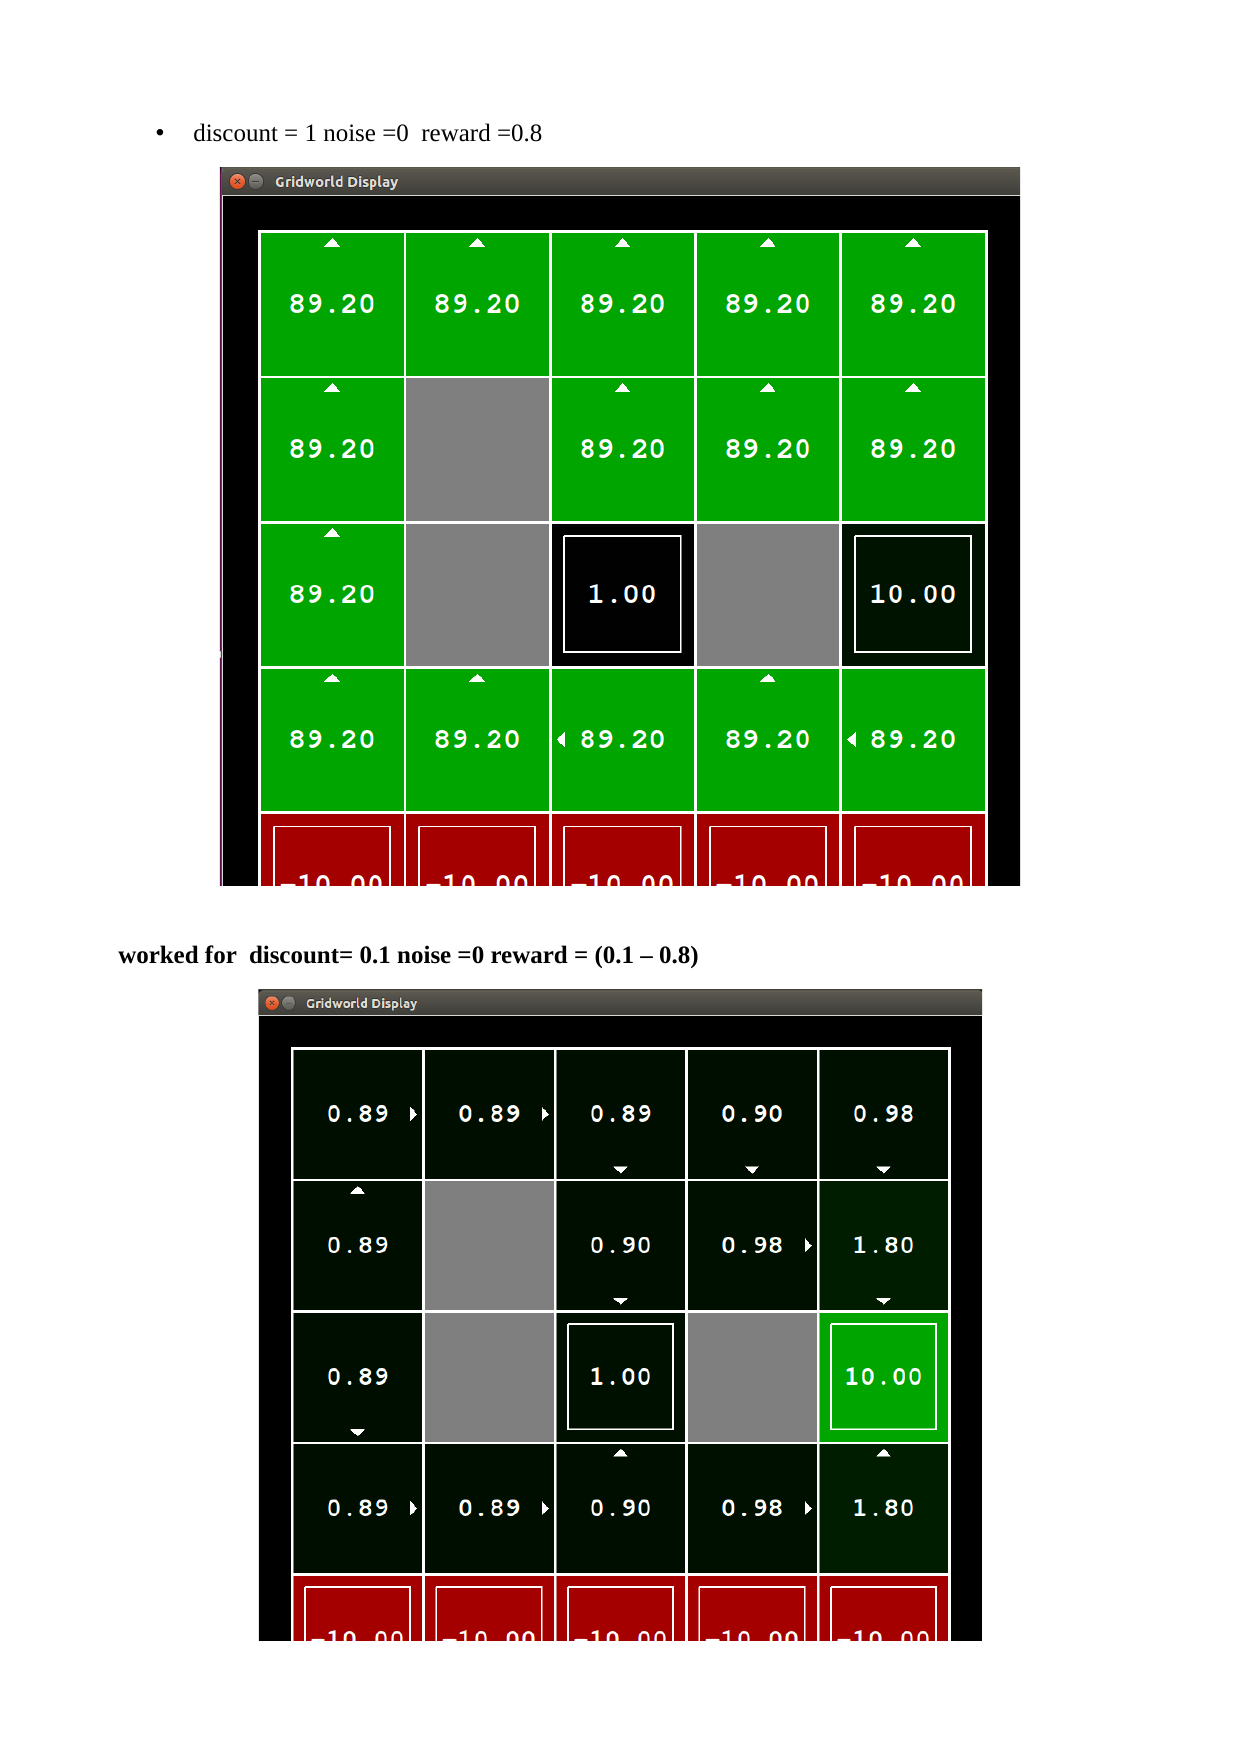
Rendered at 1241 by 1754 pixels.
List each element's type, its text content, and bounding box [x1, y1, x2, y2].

list discount = 1 noise =0 reward =0.8 [156, 118, 1122, 147]
text worked for discount= 0.1 noise =0 reward = (0.1 – 0.8) [118, 940, 1122, 969]
picture [219, 167, 1021, 886]
picture [258, 989, 983, 1641]
